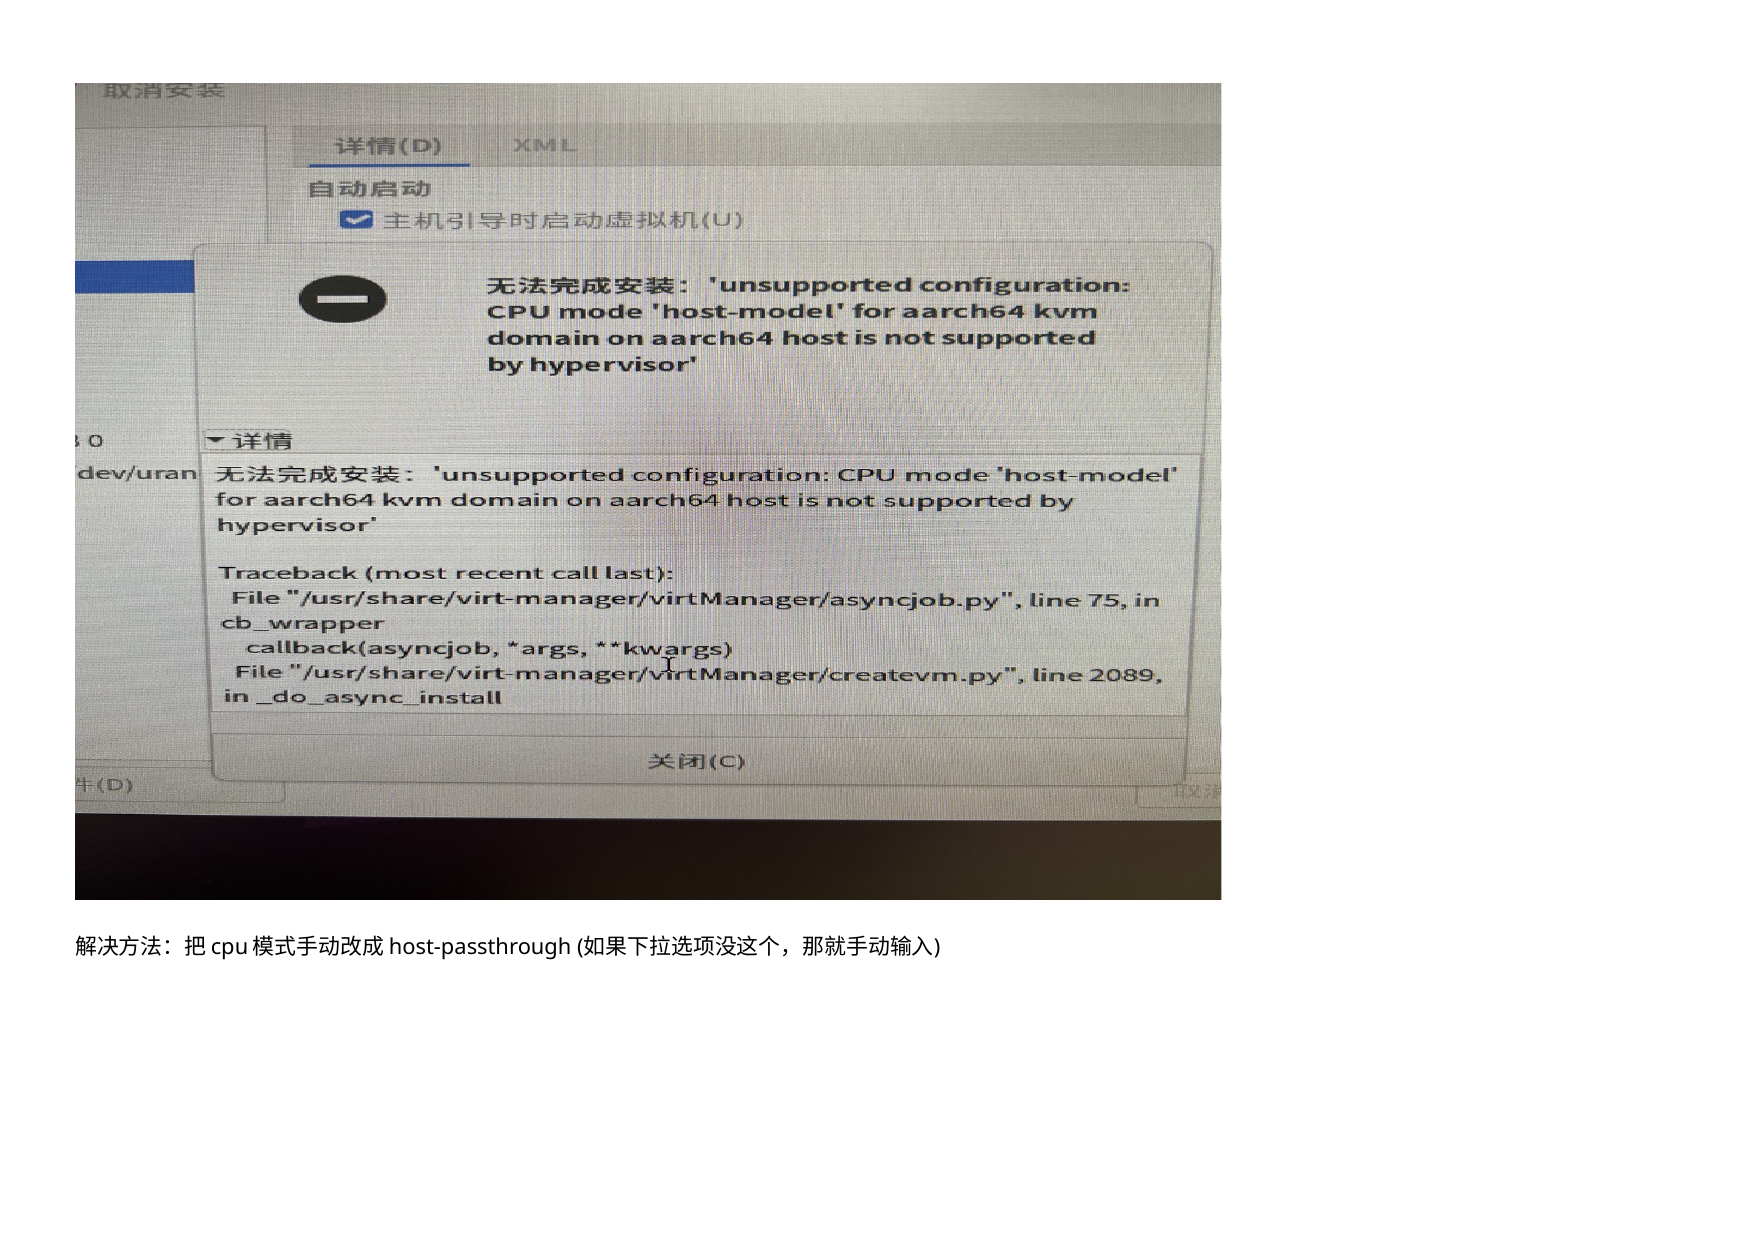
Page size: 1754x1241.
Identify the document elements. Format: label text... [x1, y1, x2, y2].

picture [75, 83, 1222, 900]
text 解决方法：把cpu模式手动改成 host-passthrough (如果下拉选项没这个，那就手动输入) [75, 929, 1679, 961]
